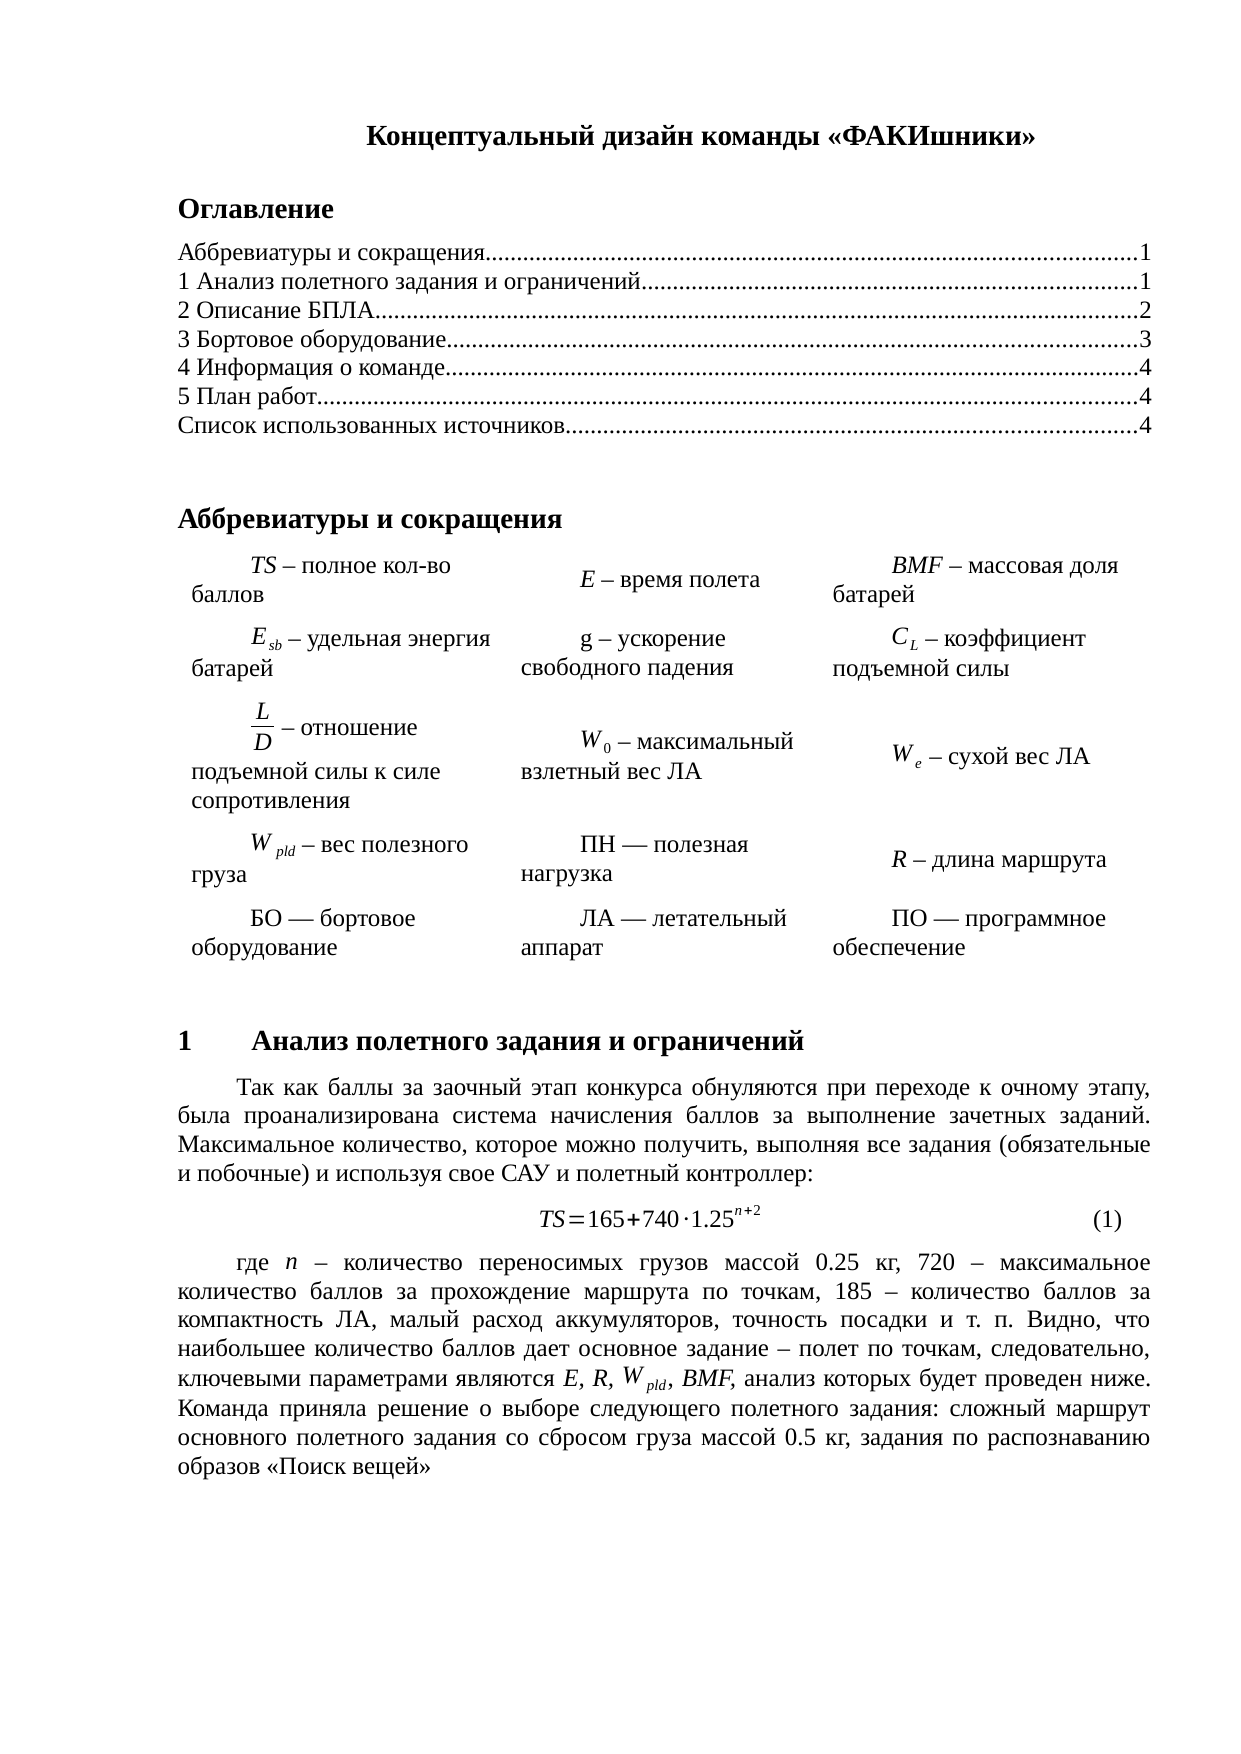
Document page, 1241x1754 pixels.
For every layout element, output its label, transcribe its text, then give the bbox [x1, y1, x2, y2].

table_header TS – полное кол-во баллов [180, 550, 509, 622]
table_cell – сухой вес ЛА [821, 697, 1154, 828]
text 3 Бортовое оборудование 3 [177, 324, 1152, 352]
table_cell – коэффициент подъемной силы [821, 622, 1154, 697]
table_header BMF – массовая доля батарей [821, 550, 1154, 622]
table_cell g – ускорение свободного падения [509, 622, 821, 697]
table_cell БО — бортовое оборудование [180, 903, 509, 975]
subtitle Аббревиатуры и сокращения [177, 502, 1152, 535]
text 2 Описание БПЛА 2 [177, 295, 1152, 324]
text 1 Анализ полетного задания и ограничений 1 [177, 266, 1152, 295]
table_cell – вес полезного груза [180, 828, 509, 903]
table_header E – время полета [509, 550, 821, 622]
text Концептуальный дизайн команды «ФАКИшники» [177, 118, 1152, 152]
table_cell ПО — программное обеспечение [821, 903, 1154, 975]
table_cell – удельная энергия батарей [180, 622, 509, 697]
text Аббревиатуры и сокращения 1 [177, 237, 1152, 266]
text 5 План работ 4 [177, 381, 1152, 410]
subtitle Анализ полетного задания и ограничений [177, 1023, 1152, 1057]
table_cell – максимальный взлетный вес ЛА [509, 697, 821, 828]
table_cell ПН — полезная нагрузка [509, 828, 821, 903]
table_cell – отношение подъемной силы к силе сопротивления [180, 697, 509, 828]
text 4 Информация о команде 4 [177, 352, 1152, 381]
text Список использованных источников 4 [177, 410, 1152, 439]
table_cell ЛА — летательный аппарат [509, 903, 821, 975]
text где – количество переносимых грузов массой 0.25 кг, 720 – максимальное количество баллов за прохождение маршрута по точкам, 185 – количество баллов за компактность ЛА, малый расход аккумуляторов, точность посадки и т. п. Видно, что наибольшее количество баллов дает основное задание – полет по точкам, следовательно, ключевыми параметрами являются E, R, , BMF, анализ которых будет проведен ниже. Команда приняла решение о выборе следующего полетного задания: сложный маршрут основного полетного задания со сбросом груза массой 0.5 кг, задания по распознаванию образов «Поиск вещей» [177, 1247, 1152, 1480]
subtitle Оглавление [177, 191, 1152, 225]
text (1) [177, 1201, 1152, 1232]
table_cell R – длина маршрута [821, 828, 1154, 903]
text Так как баллы за заочный этап конкурса обнуляются при переходе к очному этапу, была проанализирована система начисления баллов за выполнение зачетных заданий. Максимальное количество, которое можно получить, выполняя все задания (обязательные и побочные) и используя свое САУ и полетный контроллер: [177, 1072, 1152, 1187]
